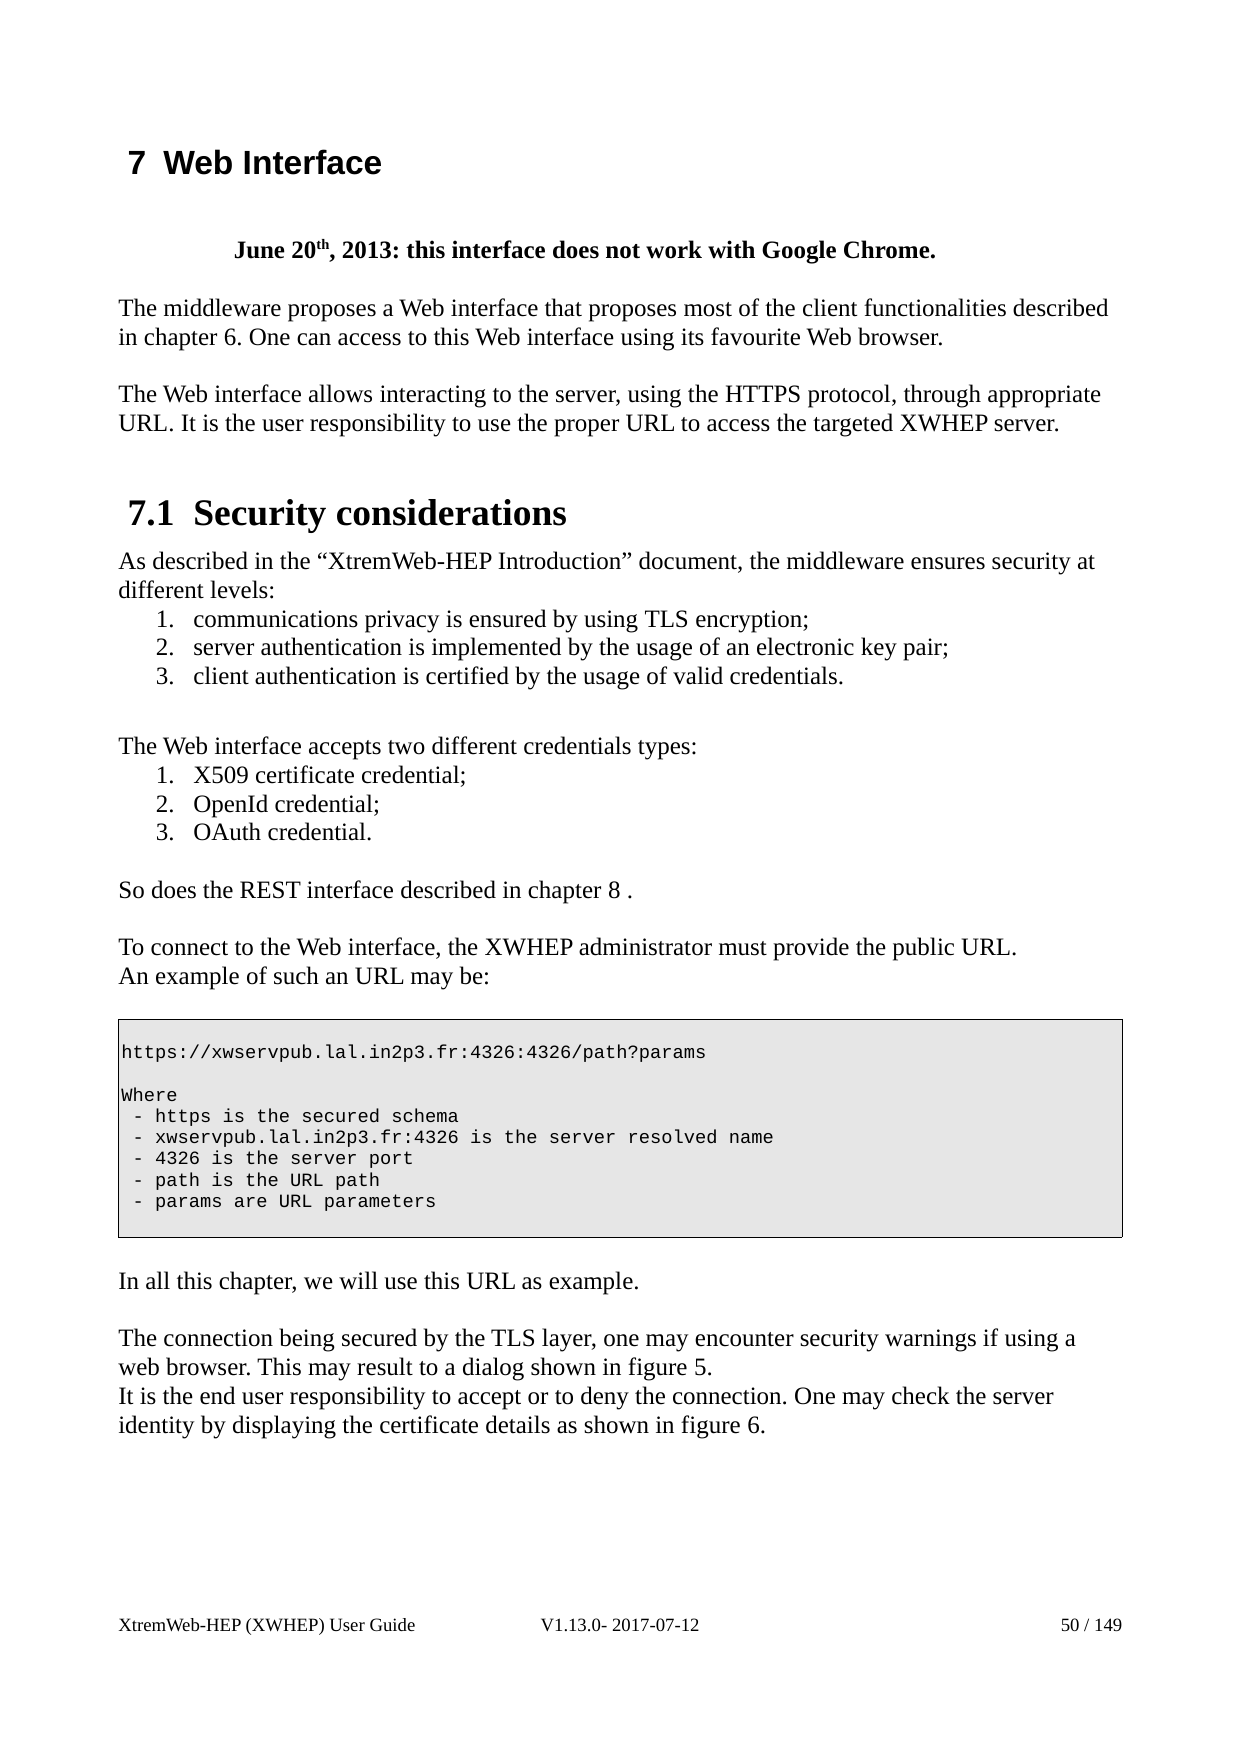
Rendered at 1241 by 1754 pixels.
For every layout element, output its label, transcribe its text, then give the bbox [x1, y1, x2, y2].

list OpenId credential; [156, 789, 1122, 817]
subtitle Security considerations [118, 491, 1122, 534]
list communications privacy is ensured by using TLS encryption; [156, 604, 1122, 632]
list X509 certificate credential; [156, 760, 1122, 789]
text - xwservpub.lal.in2p3.fr:4326 is the server resolved name [119, 1125, 1122, 1146]
text The Web interface allows interacting to the server, using the HTTPS protocol, through appropriate URL. It is the user responsibility to use the proper URL to access the targeted XWHEP server. [118, 379, 1122, 437]
list OAuth credential. [156, 817, 1122, 846]
text As described in the “XtremWeb-HEP Introduction” document, the middleware ensures security at different levels: [118, 546, 1122, 604]
text An example of such an URL may be: [118, 961, 1122, 990]
text - params are URL parameters [119, 1189, 1122, 1210]
text - path is the URL path [119, 1167, 1122, 1189]
text Where [119, 1082, 1122, 1104]
text https://xwservpub.lal.in2p3.fr:4326:4326/path?params [119, 1040, 1122, 1061]
list server authentication is implemented by the usage of an electronic key pair; [156, 632, 1122, 661]
text The Web interface accepts two different credentials types: [118, 731, 1122, 760]
text The connection being secured by the TLS layer, one may encounter security warnings if using a web browser. This may result to a dialog shown in figure 5. [118, 1323, 1122, 1381]
list client authentication is certified by the usage of valid credentials. [156, 661, 1122, 690]
subtitle Web Interface [118, 143, 1122, 182]
text The middleware proposes a Web interface that proposes most of the client functionalities described in chapter 6. One can access to this Web interface using its favourite Web browser. [118, 293, 1122, 351]
text In all this chapter, we will use this URL as example. [118, 1266, 1122, 1295]
text So does the REST interface described in chapter8. [118, 875, 1122, 904]
text To connect to the Web interface, the XWHEP administrator must provide the public URL. [118, 932, 1122, 961]
text - 4326 is the server port [119, 1146, 1122, 1167]
text It is the end user responsibility to accept or to deny the connection. One may check the server identity by displaying the certificate details as shown in figure 6. [118, 1381, 1122, 1438]
text June 20th, 2013: this interface does not work with Google Chrome. [233, 236, 1004, 264]
text - https is the secured schema [119, 1104, 1122, 1125]
